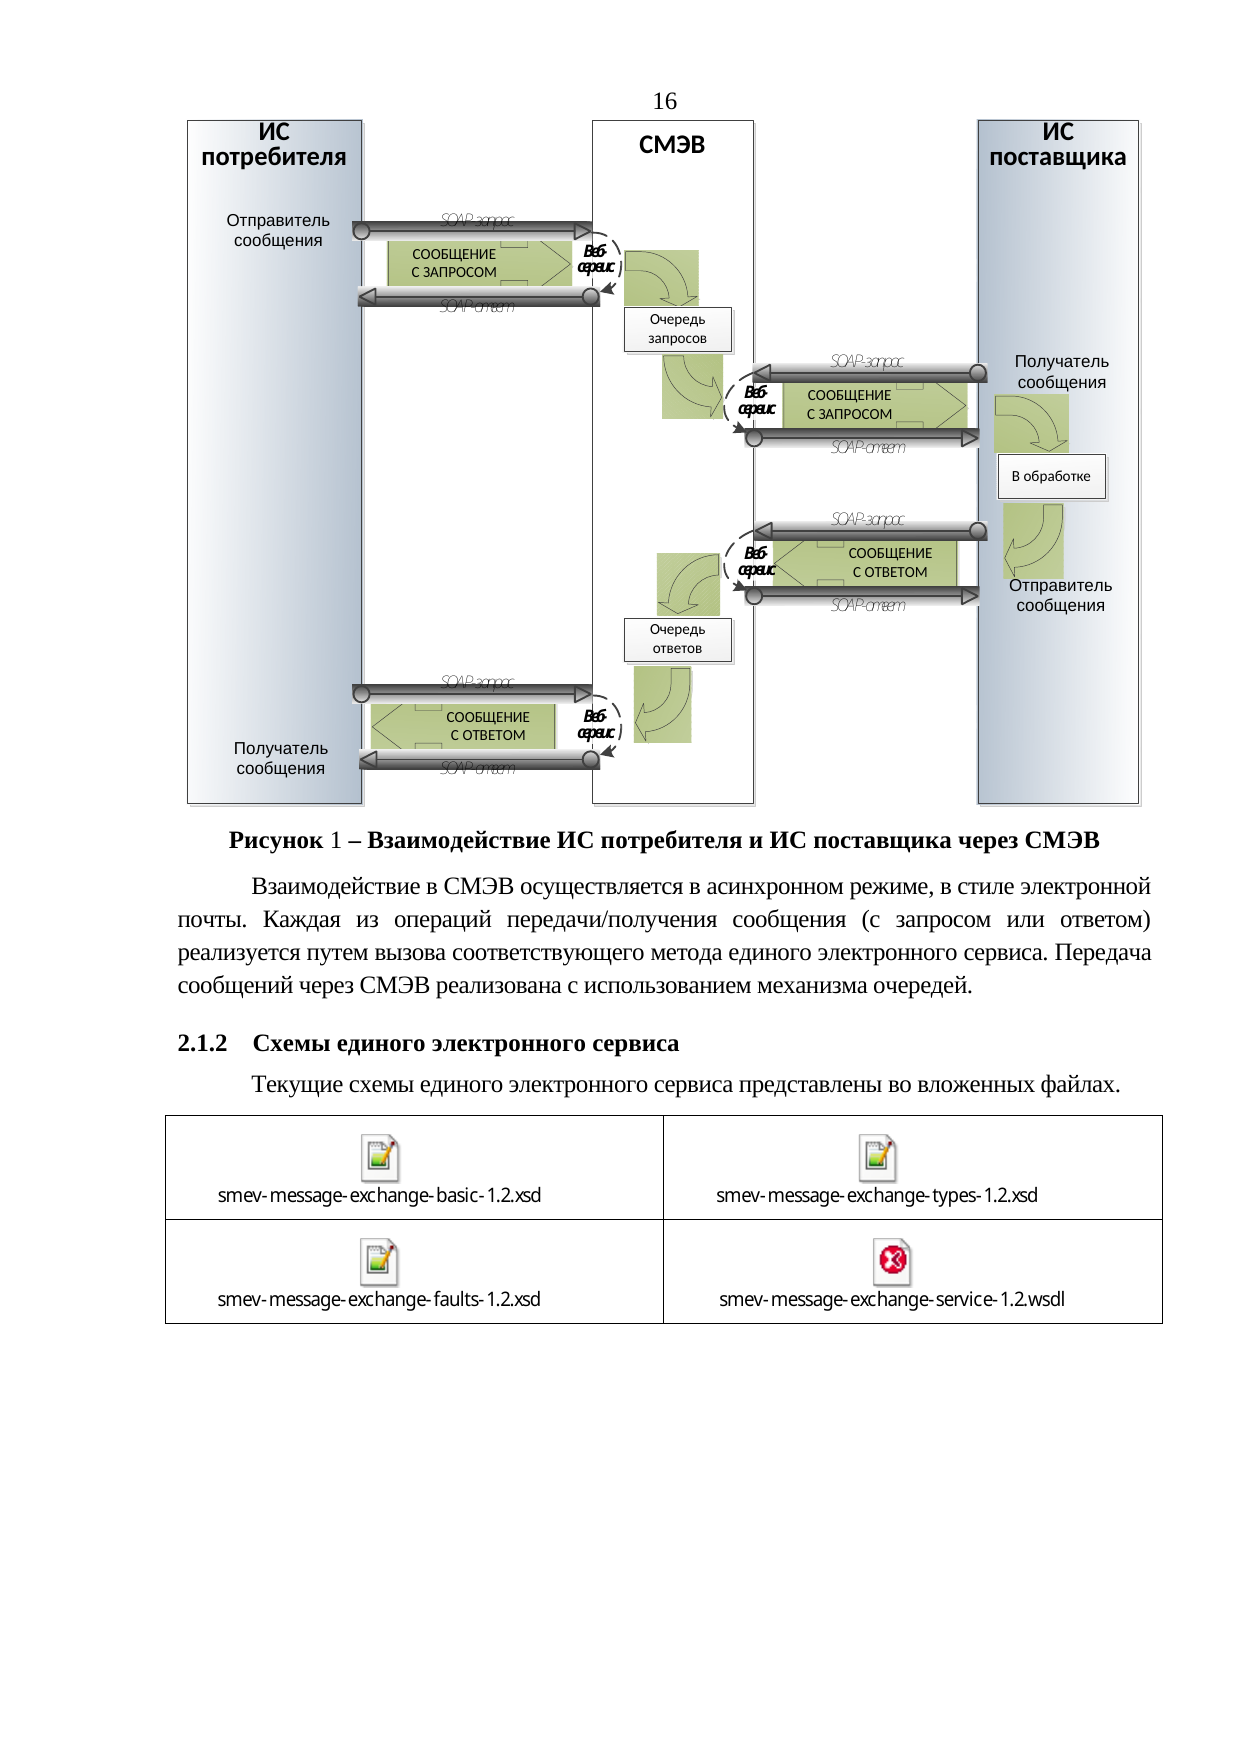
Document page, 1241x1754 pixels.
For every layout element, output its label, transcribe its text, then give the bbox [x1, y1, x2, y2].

table_cell [664, 1220, 1162, 1323]
text Текущие схемы единого электронного сервиса представлены во вложенных файлах. [177, 1069, 1152, 1098]
table_cell [166, 1220, 663, 1323]
table_header [166, 1116, 663, 1219]
text Рисунок 1 – Взаимодействие ИС потребителя и ИС поставщика через СМЭВ [177, 826, 1152, 854]
subtitle Схемы единого электронного сервиса [177, 1028, 1152, 1057]
text Взаимодействие в СМЭВ осуществляется в асинхронном режиме, в стиле электронной почты. Каждая из операций передачи/получения сообщения (с запросом или ответом) реализуется путем вызова соответствующего метода единого электронного сервиса. Передача сообщений через СМЭВ реализована с использованием механизма очередей. [177, 871, 1152, 999]
table_header [664, 1116, 1162, 1219]
